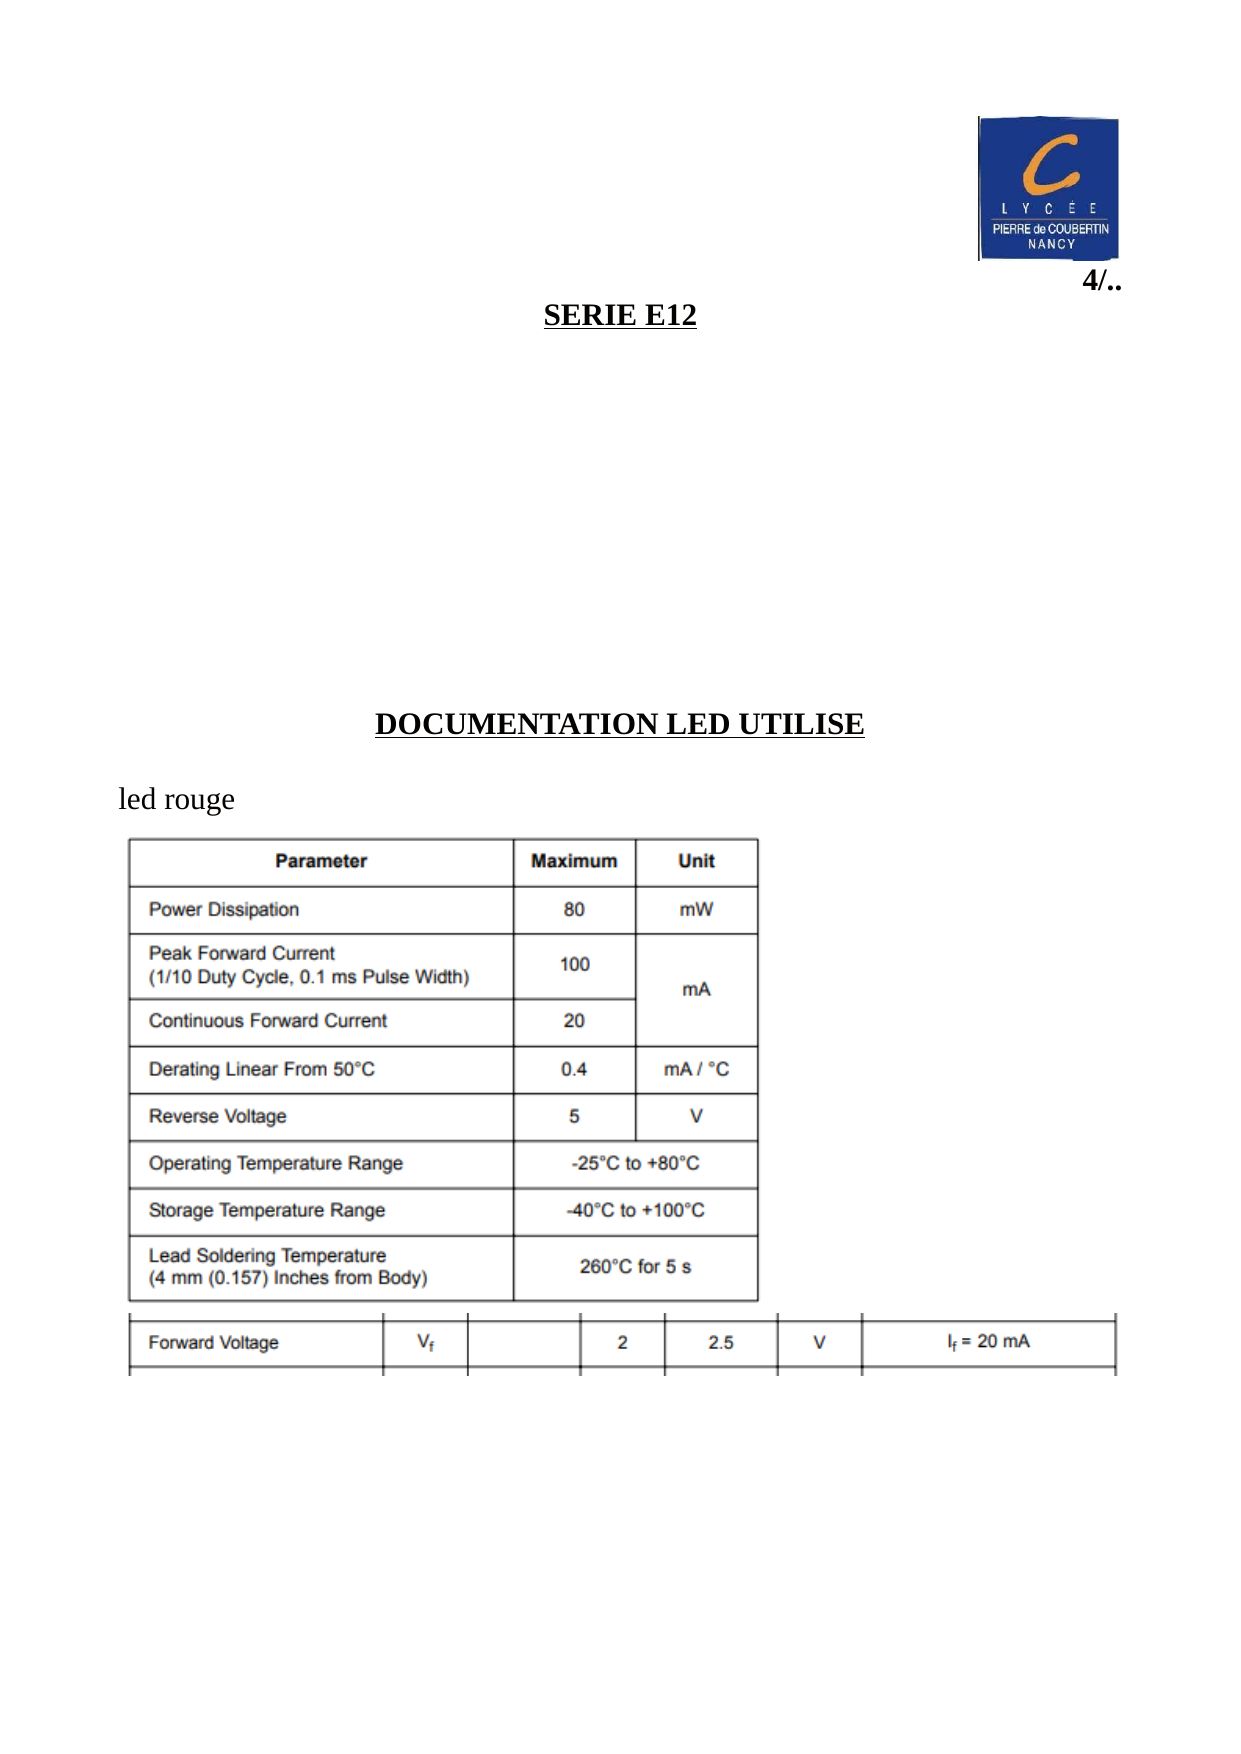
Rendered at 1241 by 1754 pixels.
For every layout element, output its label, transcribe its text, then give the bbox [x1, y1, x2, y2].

text led rouge [118, 780, 1122, 816]
text 4/.. [118, 118, 1122, 297]
picture [120, 830, 1125, 1376]
picture [975, 116, 1120, 261]
text DOCUMENTATION LED UTILISE [118, 706, 1122, 742]
text SERIE E12 [118, 297, 1122, 333]
